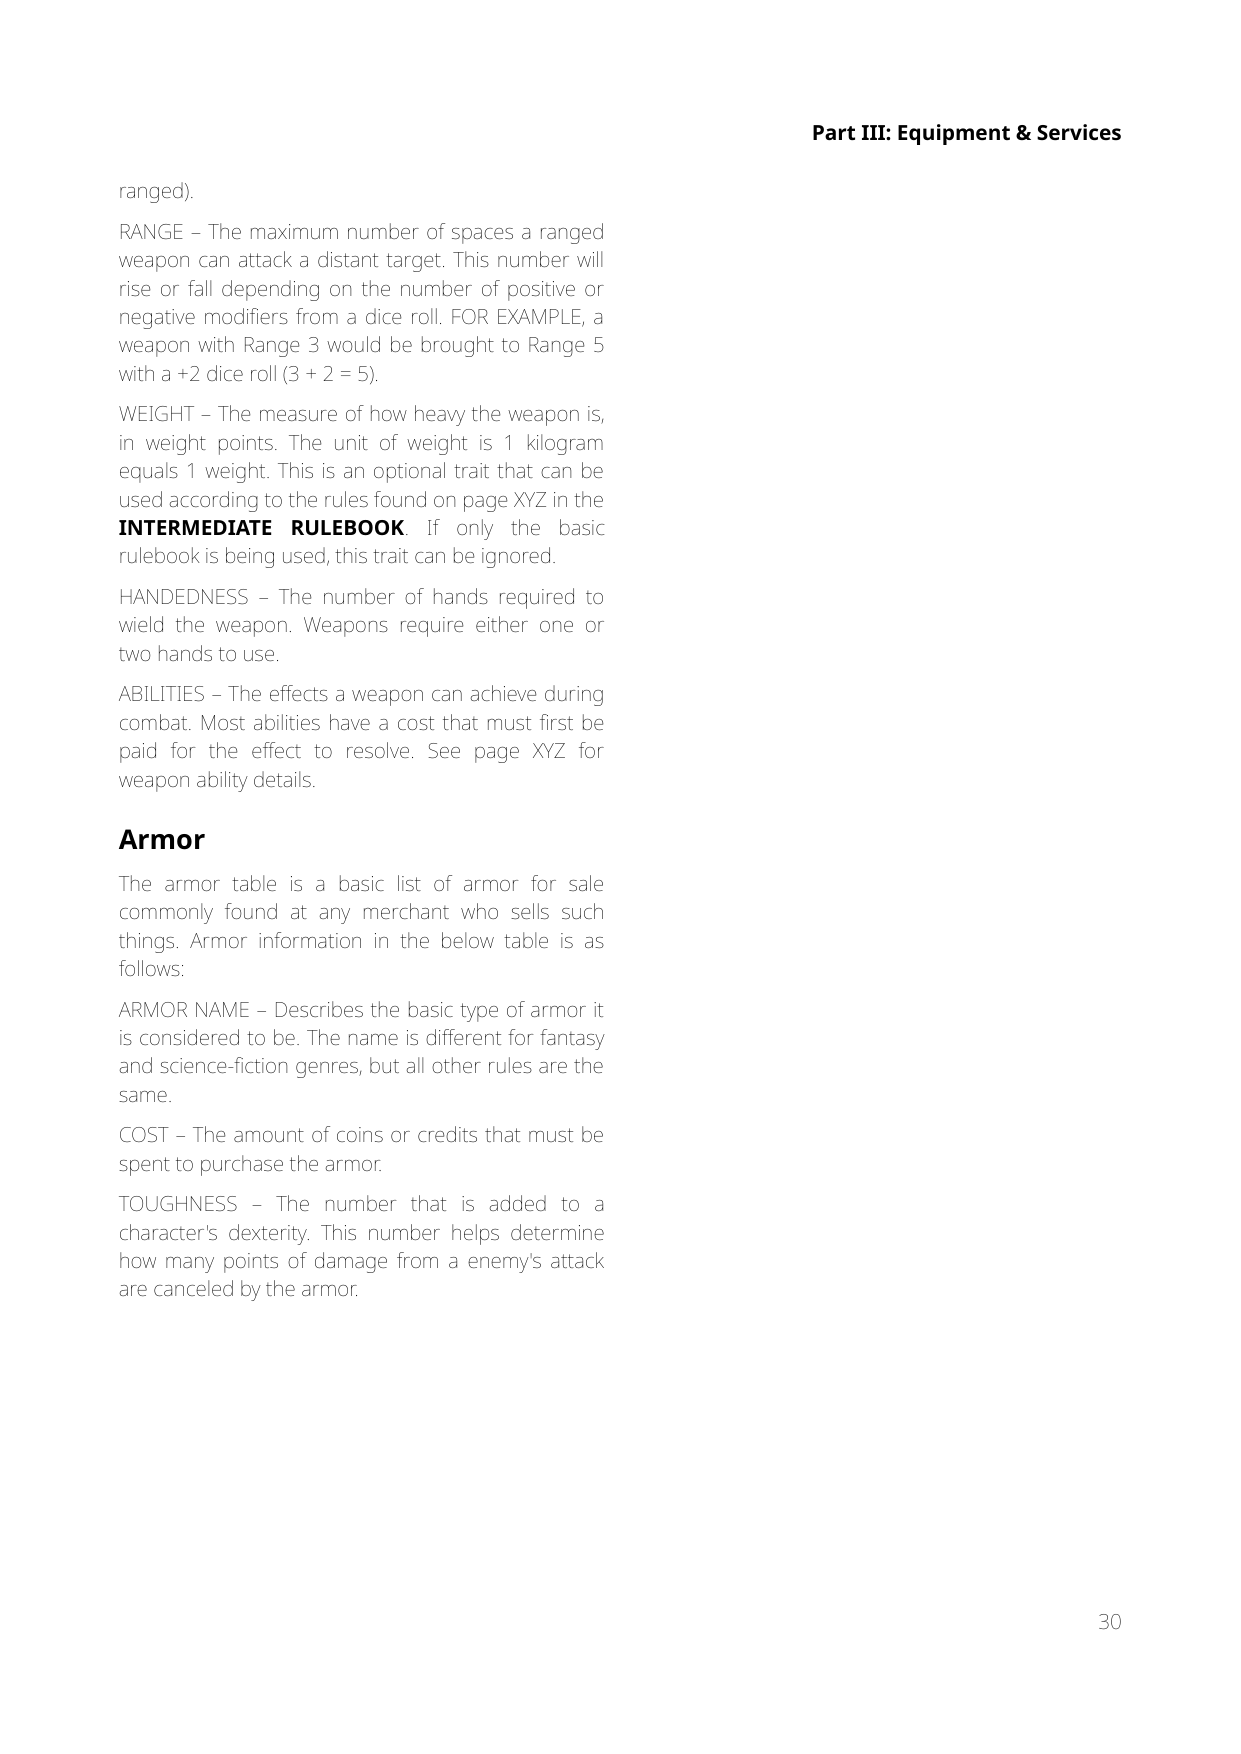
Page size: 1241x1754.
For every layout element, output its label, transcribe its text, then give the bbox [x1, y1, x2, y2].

text RANGE – The maximum number of spaces a ranged weapon can attack a distant target. This number will rise or fall depending on the number of positive or negative modifiers from a dice roll. FOR EXAMPLE, a weapon with Range 3 would be brought to Range 5 with a +2 dice roll (3 + 2 = 5). [118, 217, 605, 387]
text Armor [118, 820, 605, 857]
text HANDEDNESS – The number of hands required to wield the weapon. Weapons require either one or two hands to use. [118, 582, 605, 667]
text ARMOR NAME – Describes the basic type of armor it is considered to be. The name is different for fantasy and science-fiction genres, but all other rules are the same. [118, 995, 605, 1108]
text COST – The amount of coins or credits that must be spent to purchase the armor. [118, 1120, 605, 1177]
text ABILITIES – The effects a weapon can achieve during combat. Most abilities have a cost that must first be paid for the effect to resolve. See page XYZ for weapon ability details. [118, 679, 605, 793]
text TOUGHNESS – The number that is added to a character's dexterity. This number helps determine how many points of damage from a enemy's attack are canceled by the armor. [118, 1189, 605, 1303]
text The armor table is a basic list of armor for sale commonly found at any merchant who sells such things. Armor information in the below table is as follows: [118, 869, 605, 983]
text WEIGHT – The measure of how heavy the weapon is, in weight points. The unit of weight is 1 kilogram equals 1 weight. This is an optional trait that can be used according to the rules found on page XYZ in the INTERMEDIATE RULEBOOK. If only the basic rulebook is being used, this trait can be ignored. [118, 399, 605, 570]
text ranged). [118, 176, 605, 205]
